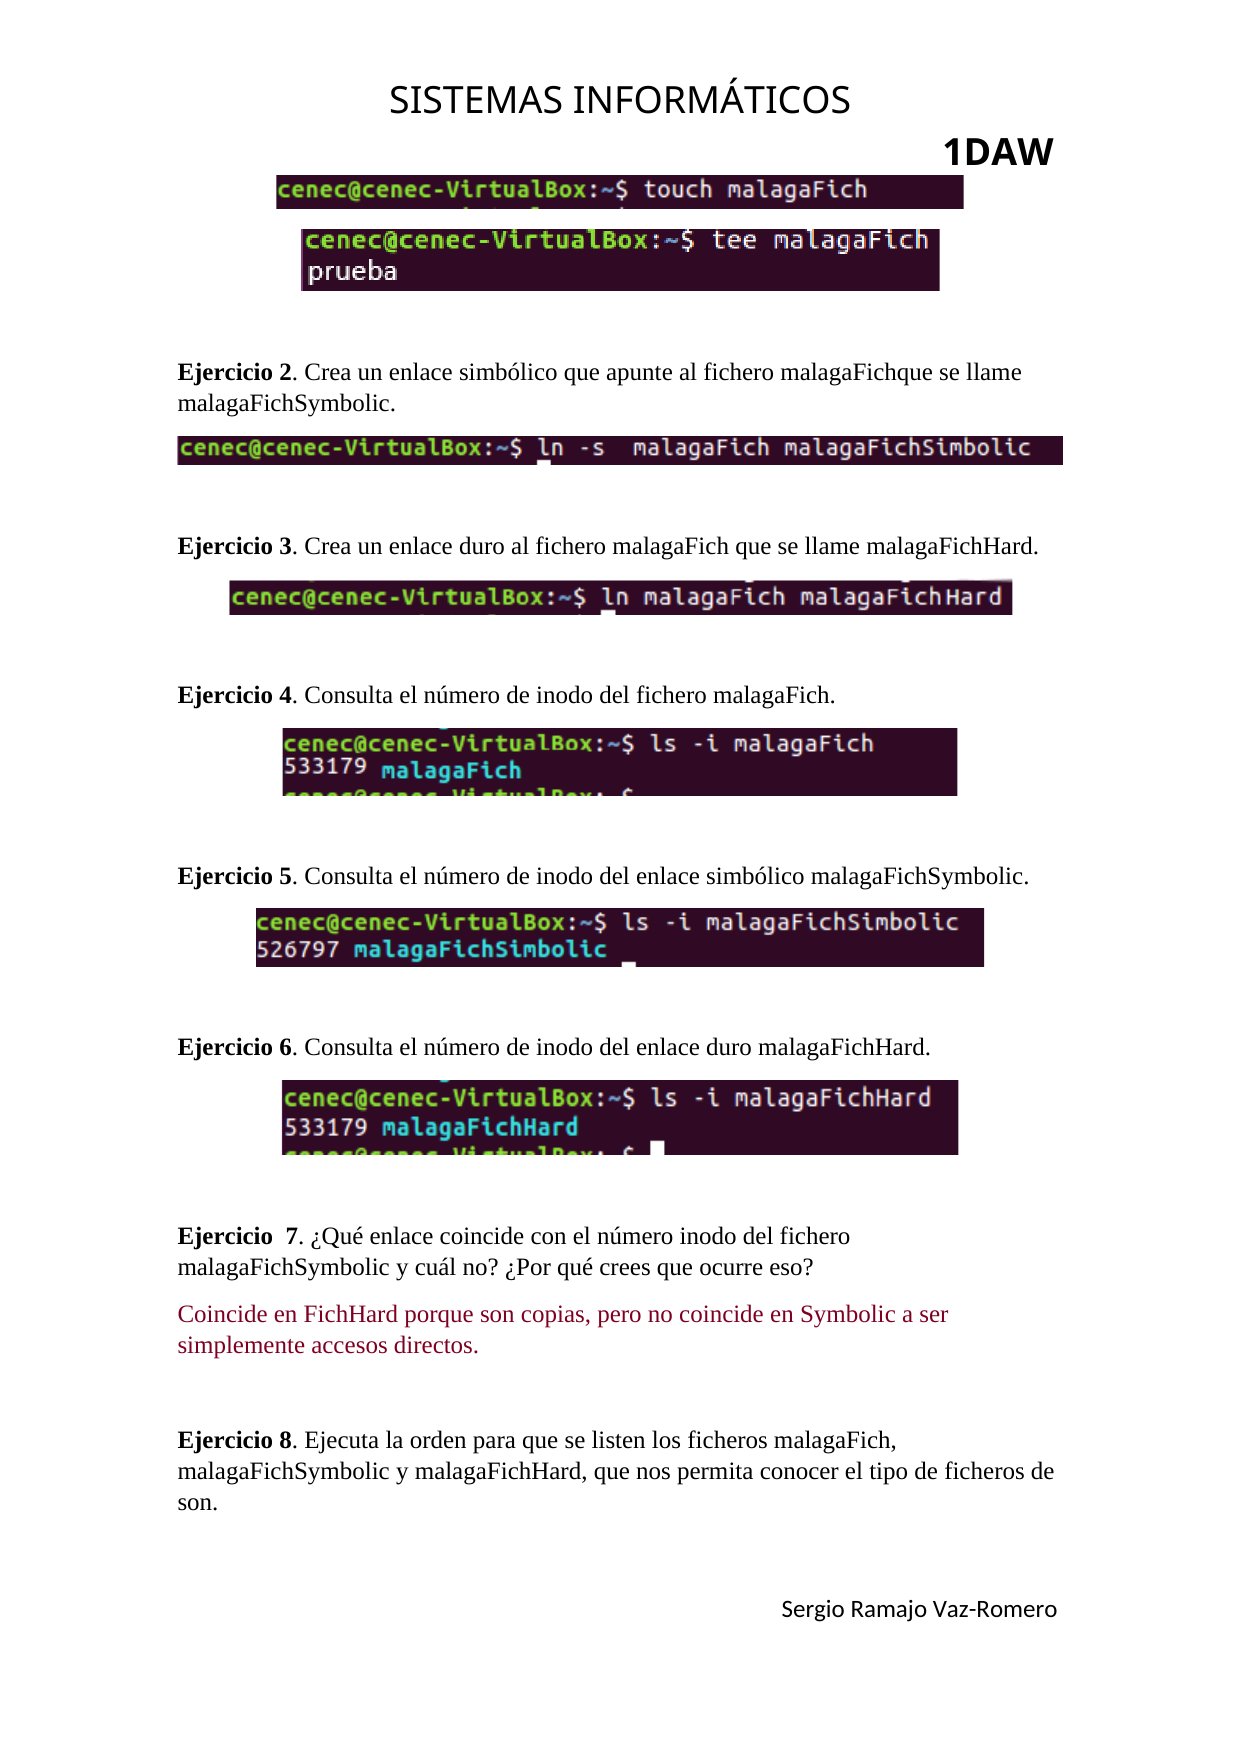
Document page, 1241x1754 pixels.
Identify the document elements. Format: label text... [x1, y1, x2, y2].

picture [177, 436, 1063, 465]
picture [227, 578, 1013, 615]
text Ejercicio 2. Crea un enlace simbólico que apunte al fichero malagaFichque se llame malagaFichSymbolic. [177, 357, 1063, 417]
picture [276, 175, 964, 209]
text Ejercicio 8. Ejecuta la orden para que se listen los ficheros malagaFich, malagaFichSymbolic y malagaFichHard, que nos permita conocer el tipo de ficheros de son. [177, 1425, 1063, 1516]
text Ejercicio 7. ¿Qué enlace coincide con el número inodo del fichero malagaFichSymbolic y cuál no? ¿Por qué crees que ocurre eso? [177, 1221, 1063, 1281]
picture [282, 728, 958, 796]
text Ejercicio 6. Consulta el número de inodo del enlace duro malagaFichHard. [177, 1032, 1063, 1061]
picture [256, 908, 985, 967]
picture [281, 1080, 959, 1155]
text Ejercicio 3. Crea un enlace duro al fichero malagaFich que se llame malagaFichHard. [177, 531, 1063, 559]
picture [300, 227, 940, 291]
text Ejercicio 4. Consulta el número de inodo del fichero malagaFich. [177, 681, 1063, 709]
text Ejercicio 5. Consulta el número de inodo del enlace simbólico malagaFichSymbolic. [177, 861, 1063, 890]
text Coincide en FichHard porque son copias, pero no coincide en Symbolic a ser simplemente accesos directos. [177, 1299, 1063, 1359]
